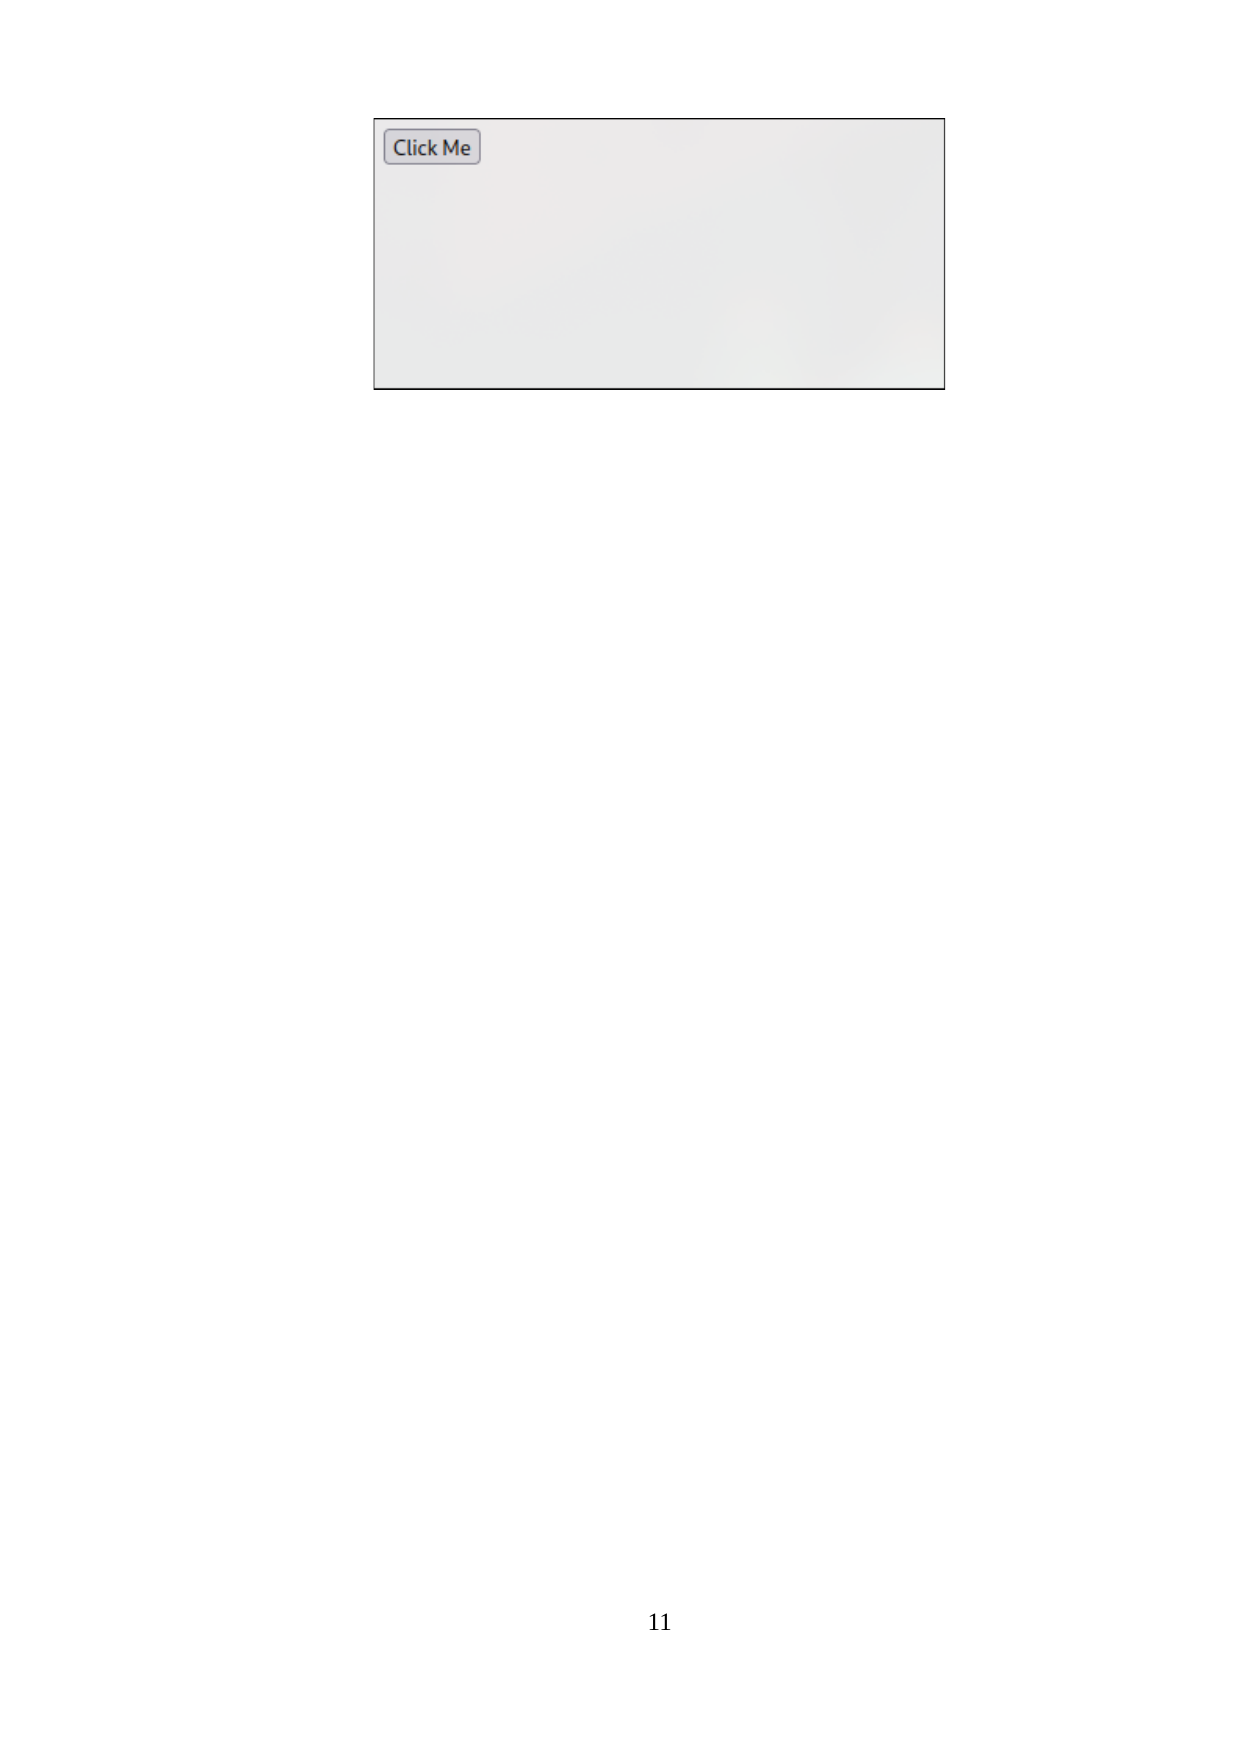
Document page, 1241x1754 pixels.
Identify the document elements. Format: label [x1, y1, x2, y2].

picture [373, 118, 946, 390]
